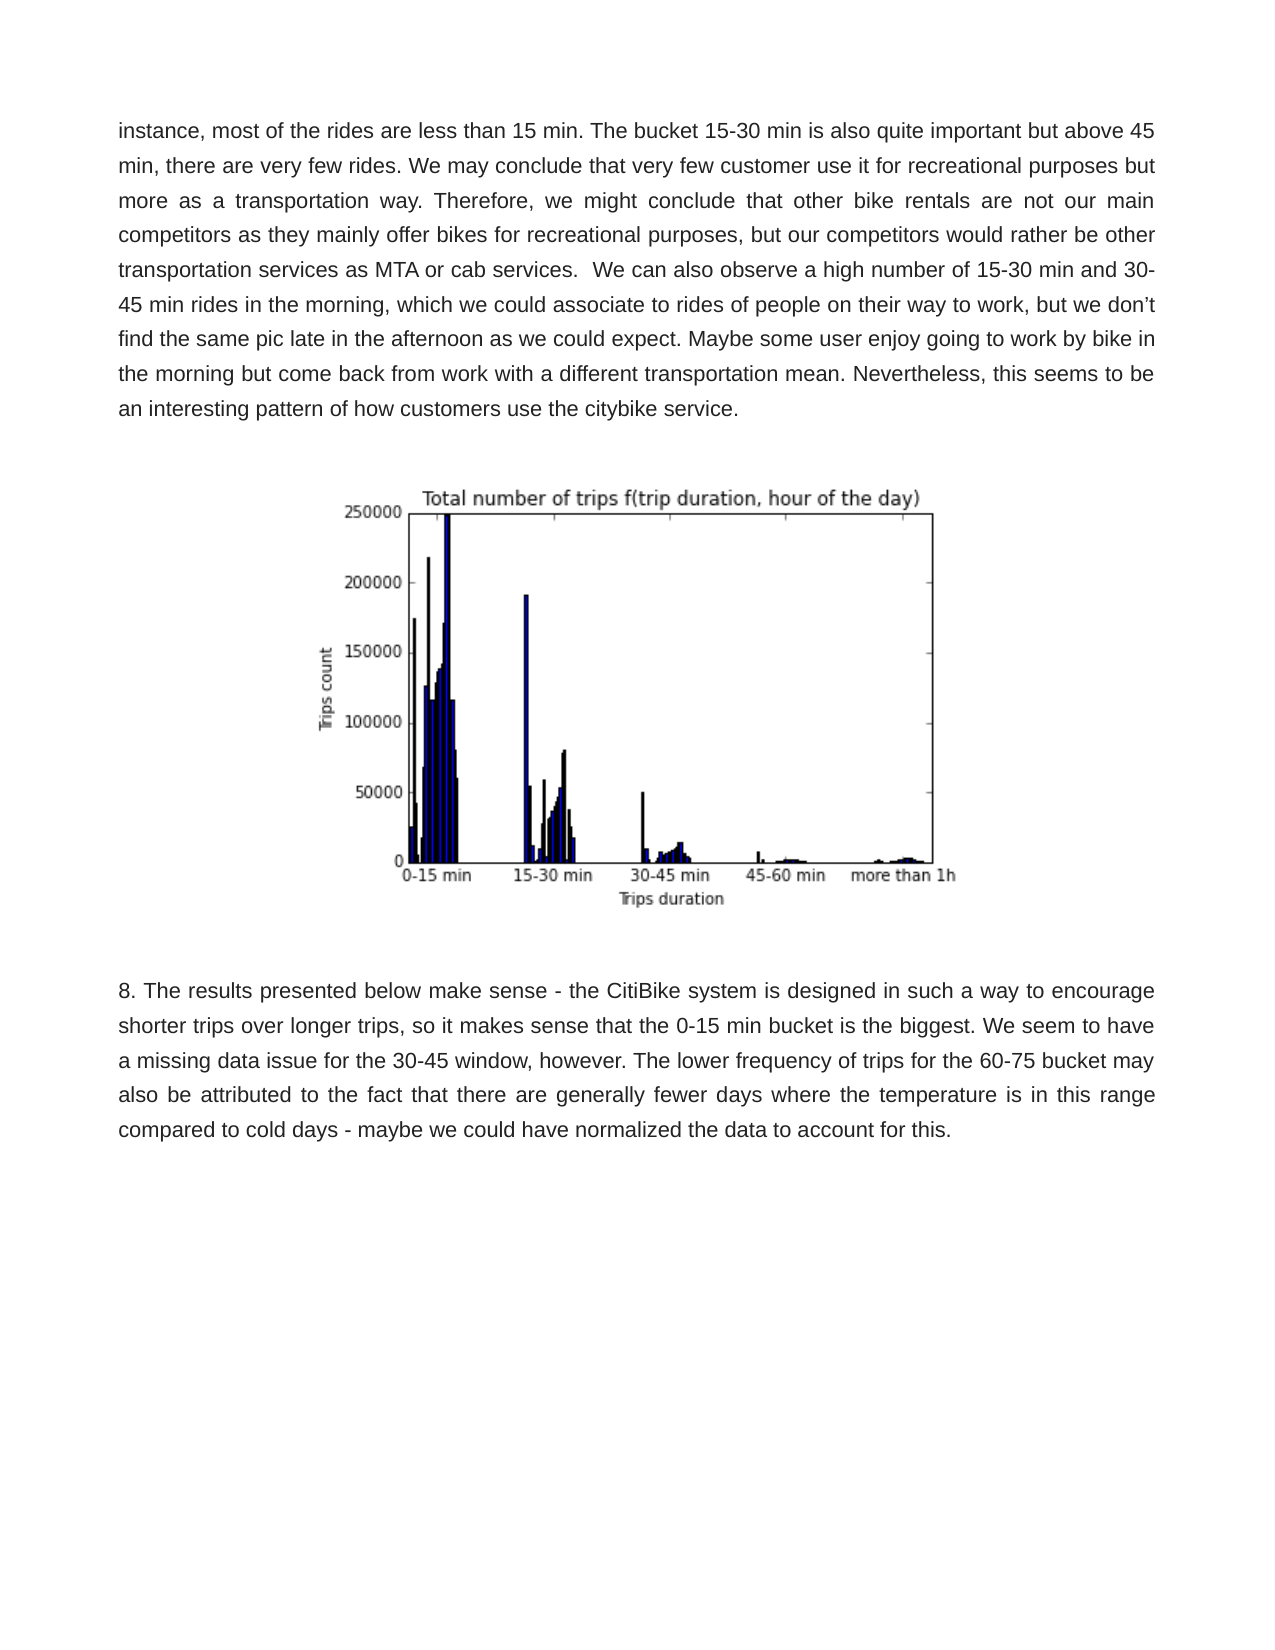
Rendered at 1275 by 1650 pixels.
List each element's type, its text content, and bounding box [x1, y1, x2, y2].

text 8. The results presented below make sense - the CitiBike system is designed in such a way to encourage shorter trips over longer trips, so it makes sense that the 0-15 min bucket is the biggest. We seem to have a missing data issue for the 30-45 window, however. The lower frequency of trips for the 60-75 bucket may also be attributed to the fact that there are generally fewer days where the temperature is in this range compared to cold days - maybe we could have normalized the data to account for this. [118, 978, 1157, 1142]
text instance, most of the rides are less than 15 min. The bucket 15-30 min is also quite important but above 45 min, there are very few rides. We may conclude that very few customer use it for recreational purposes but more as a transportation way. Therefore, we might conclude that other bike rentals are not our main competitors as they mainly offer bikes for recreational purposes, but our competitors would rather be other transportation services as MTA or cab services. We can also observe a high number of 15-30 min and 30-45 min rides in the morning, which we could associate to rides of people on their way to work, but we don’t find the same pic late in the afternoon as we could expect. Maybe some user enjoy going to work by bike in the morning but come back from work with a different transportation mean. Nevertheless, this seems to be an interesting pattern of how customers use the citybike service. [118, 118, 1157, 421]
picture [310, 479, 965, 919]
